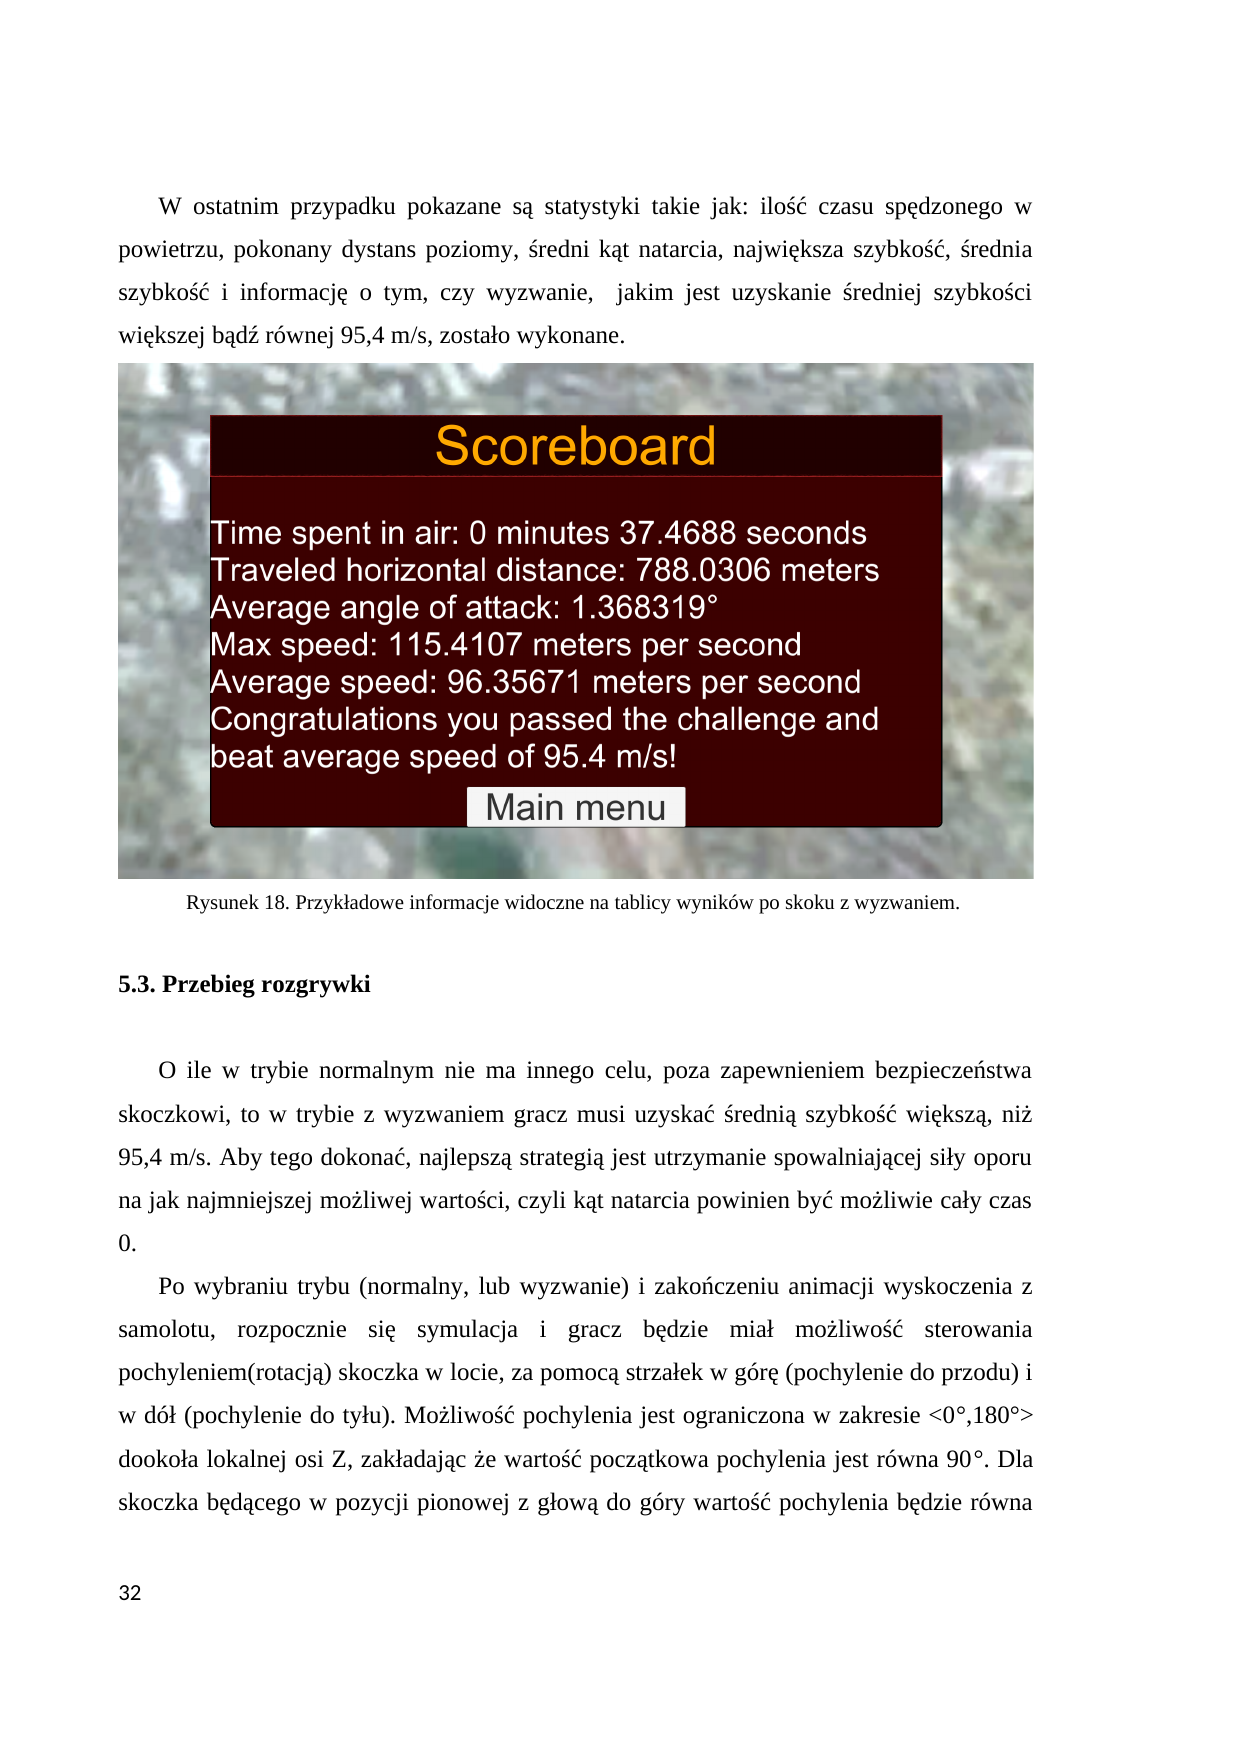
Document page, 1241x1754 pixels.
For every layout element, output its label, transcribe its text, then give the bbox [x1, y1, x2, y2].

text W ostatnim przypadku pokazane są statystyki takie jak: ilość czasu spędzonego w powietrzu, pokonany dystans poziomy, średni kąt natarcia, największa szybkość, średnia szybkość i informację o tym, czy wyzwanie, jakim jest uzyskanie średniej szybkości większej bądź równej 95,4 m/s, zostało wykonane. [118, 191, 1033, 349]
text Rysunek 18. Przykładowe informacje widoczne na tablicy wyników po skoku z wyzwaniem. [118, 879, 1033, 914]
text 5.3. Przebieg rozgrywki [118, 969, 1033, 998]
text Po wybraniu trybu (normalny, lub wyzwanie) i zakończeniu animacji wyskoczenia z samolotu, rozpocznie się symulacja i gracz będzie miał możliwość sterowania pochyleniem(rotacją) skoczka w locie, za pomocą strzałek w górę (pochylenie do przodu) i w dół (pochylenie do tyłu). Możliwość pochylenia jest ograniczona w zakresie <0°,180°> dookoła lokalnej osi Z, zakładając że wartość początkowa pochylenia jest równa 90°. Dla skoczka będącego w pozycji pionowej z głową do góry wartość pochylenia będzie równa [118, 1271, 1033, 1516]
picture [118, 363, 1034, 879]
text O ile w trybie normalnym nie ma innego celu, poza zapewnieniem bezpieczeństwa skoczkowi, to w trybie z wyzwaniem gracz musi uzyskać średnią szybkość większą, niż 95,4 m/s. Aby tego dokonać, najlepszą strategią jest utrzymanie spowalniającej siły oporu na jak najmniejszej możliwej wartości, czyli kąt natarcia powinien być możliwie cały czas 0. [118, 1056, 1033, 1257]
